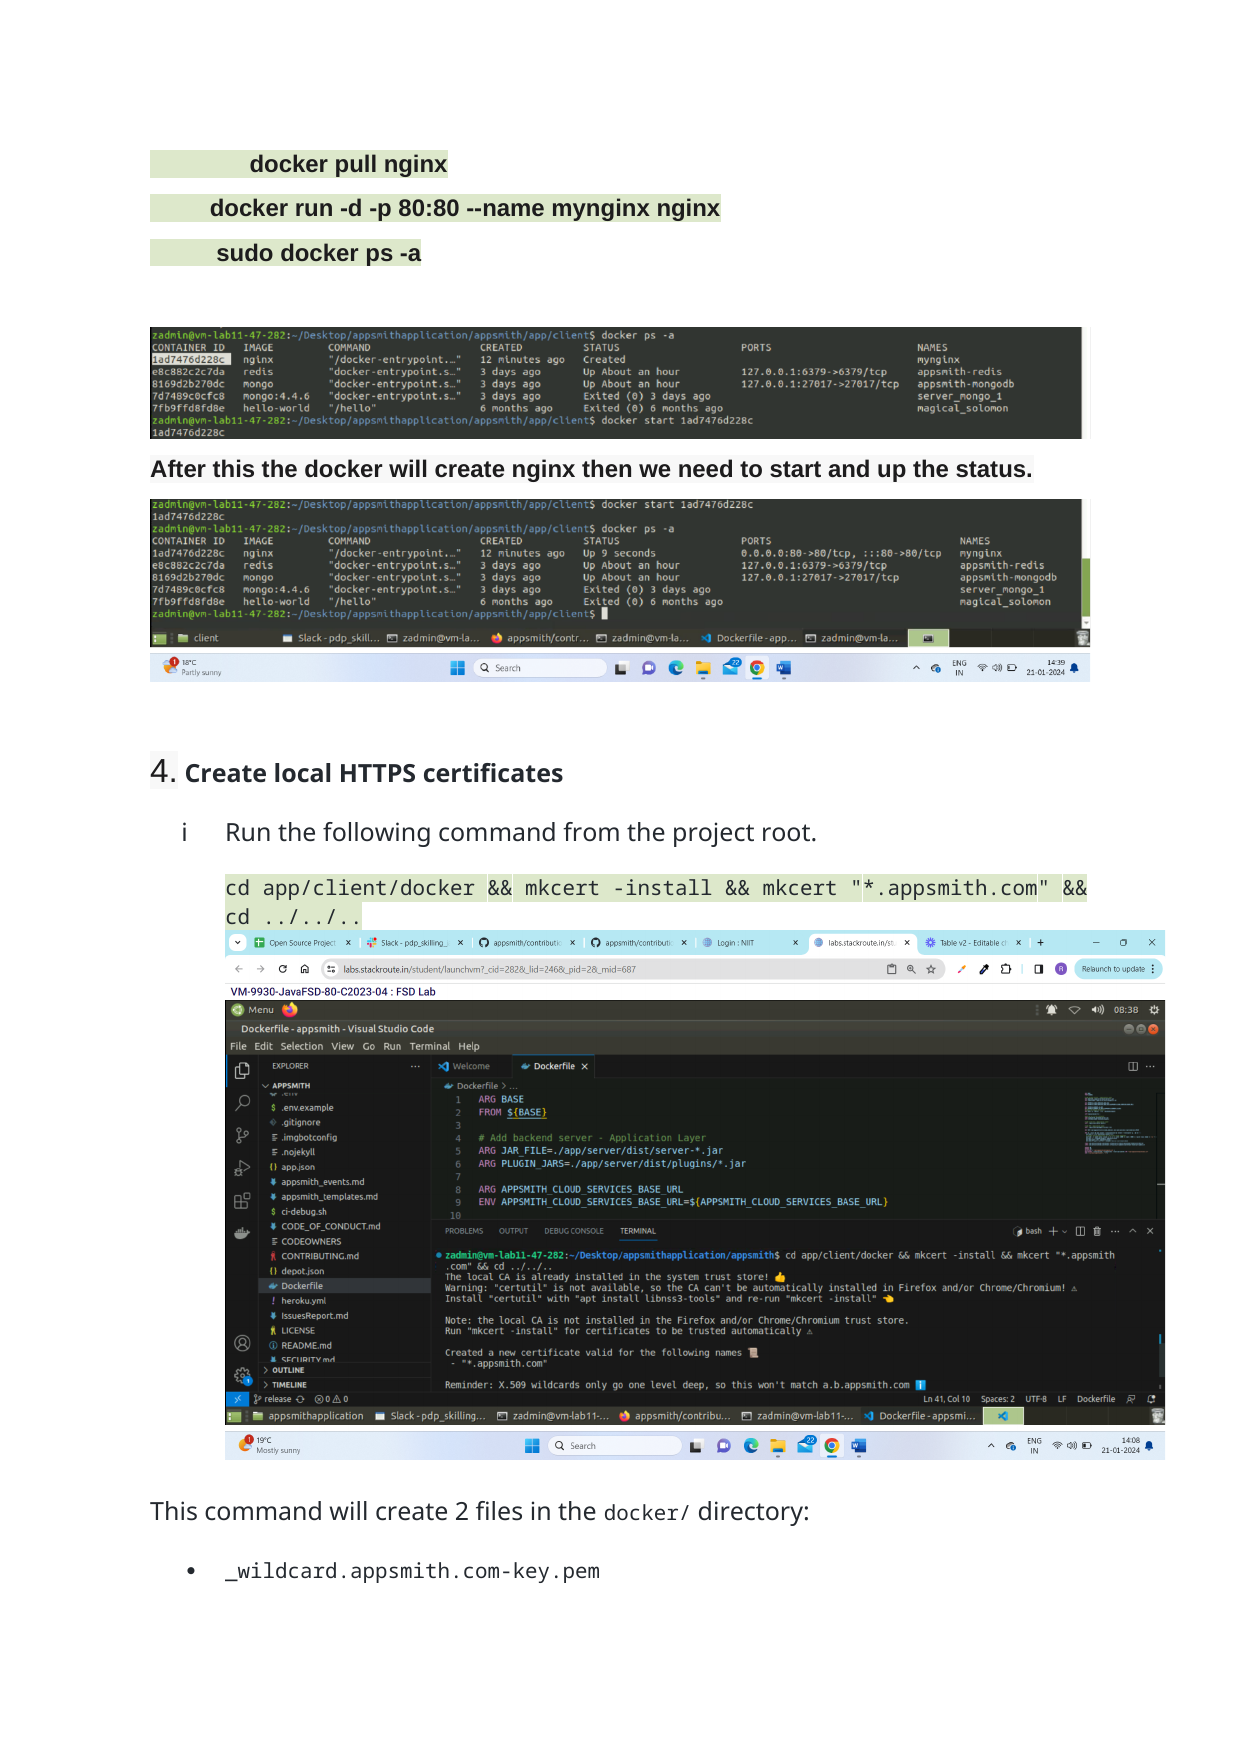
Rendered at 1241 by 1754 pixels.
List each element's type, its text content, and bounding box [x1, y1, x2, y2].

picture [150, 499, 1091, 682]
list Run the following command from the project root. [187, 814, 1090, 848]
picture [225, 930, 1166, 1460]
text After this the docker will create nginx then we need to start and up the status. [150, 455, 1090, 483]
list _wildcard.appsmith.com-key.pem [187, 1556, 1090, 1585]
text 4. Create local HTTPS certificates [150, 751, 1090, 789]
picture [150, 327, 1091, 439]
text docker run -d -p 80:80 --name mynginx nginx [150, 194, 1090, 222]
text sudo docker ps -a [150, 238, 1090, 266]
text This command will create 2 files in the docker/ directory: [150, 1493, 1090, 1527]
text docker pull nginx [150, 150, 1090, 178]
text cd app/client/docker && mkcert -install && mkcert "*.appsmith.com" && cd ../../.. [225, 873, 1090, 930]
